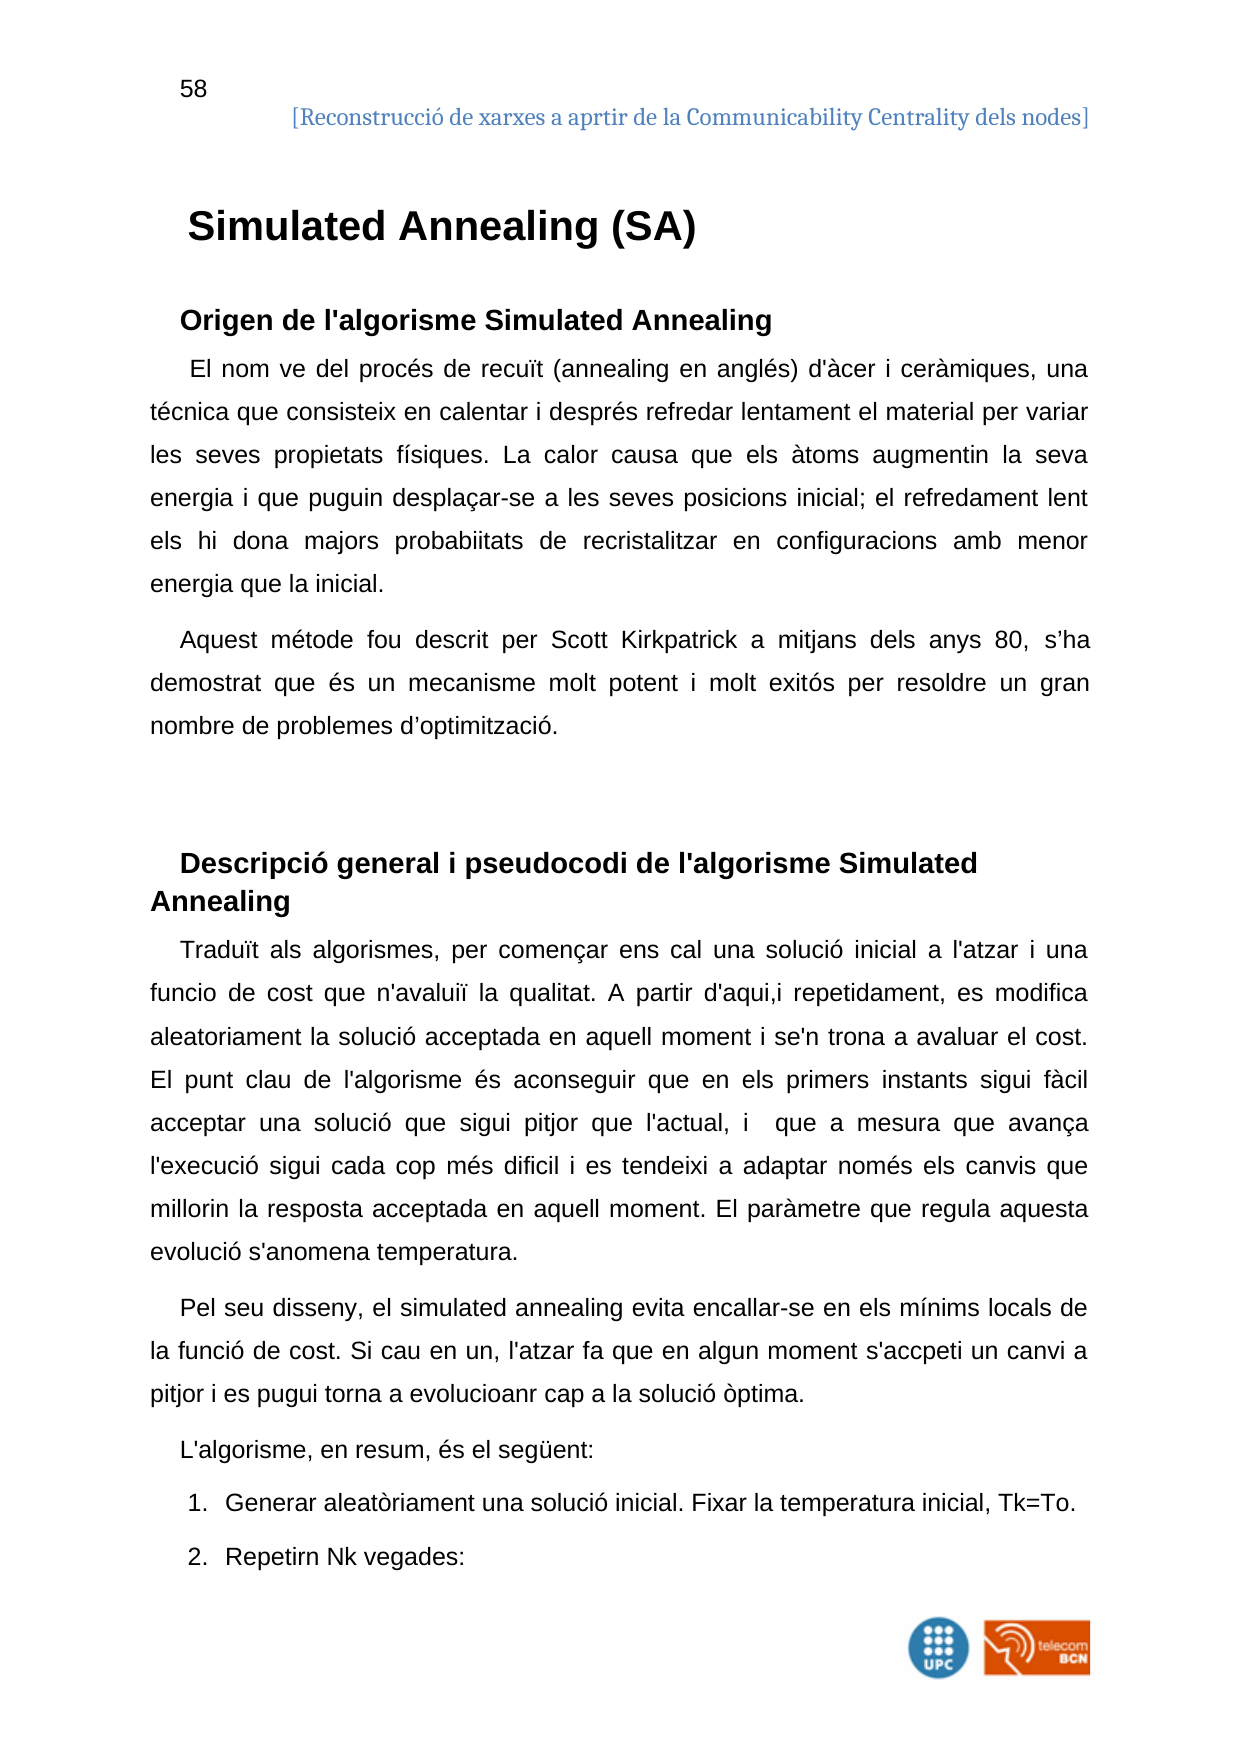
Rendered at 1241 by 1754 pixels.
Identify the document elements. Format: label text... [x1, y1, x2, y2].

text Pel seu disseny, el simulated annealing evita encallar-se en els mínims locals de la funció de cost. Si cau en un, l'atzar fa que en algun moment s'accpeti un canvi a pitjor i es pugui torna a evolucioanr cap a la solució òptima. [150, 1293, 1090, 1408]
picture [904, 1614, 1091, 1681]
text El nom ve del procés de recuït (annealing en anglés) d'àcer i ceràmiques, una técnica que consisteix en calentar i després refredar lentament el material per variar les seves propietats físiques. La calor causa que els àtoms augmentin la seva energia i que puguin desplaçar-se a les seves posicions inicial; el refredament lent els hi dona majors probabiitats de recristalitzar en configuracions amb menor energia que la inicial. [150, 354, 1090, 598]
text Aquest métode fou descrit per Scott Kirkpatrick a mitjans dels anys 80, s’ha demostrat que és un mecanisme molt potent i molt exitós per resoldre un gran nombre de problemes d’optimització. [150, 625, 1090, 740]
text L'algorisme, en resum, és el següent: [150, 1434, 1090, 1463]
subtitle Descripció general i pseudocodi de l'algorisme Simulated Annealing [150, 846, 1090, 918]
text Traduït als algorismes, per començar ens cal una solució inicial a l'atzar i una funcio de cost que n'avaluiï la qualitat. A partir d'aqui,i repetidament, es modifica aleatoriament la solució acceptada en aquell moment i se'n trona a avaluar el cost. El punt clau de l'algorisme és aconseguir que en els primers instants sigui fàcil acceptar una solució que sigui pitjor que l'actual, i que a mesura que avança l'execució sigui cada cop més dificil i es tendeixi a adaptar només els canvis que millorin la resposta acceptada en aquell moment. El paràmetre que regula aquesta evolució s'anomena temperatura. [150, 935, 1090, 1266]
subtitle Simulated Annealing (SA) [187, 202, 1090, 249]
subtitle Origen de l'algorisme Simulated Annealing [150, 303, 1090, 336]
list Repetirn Nk vegades: [187, 1542, 1090, 1571]
list Generar aleatòriament una solució inicial. Fixar la temperatura inicial, Tk=To. [187, 1488, 1090, 1517]
